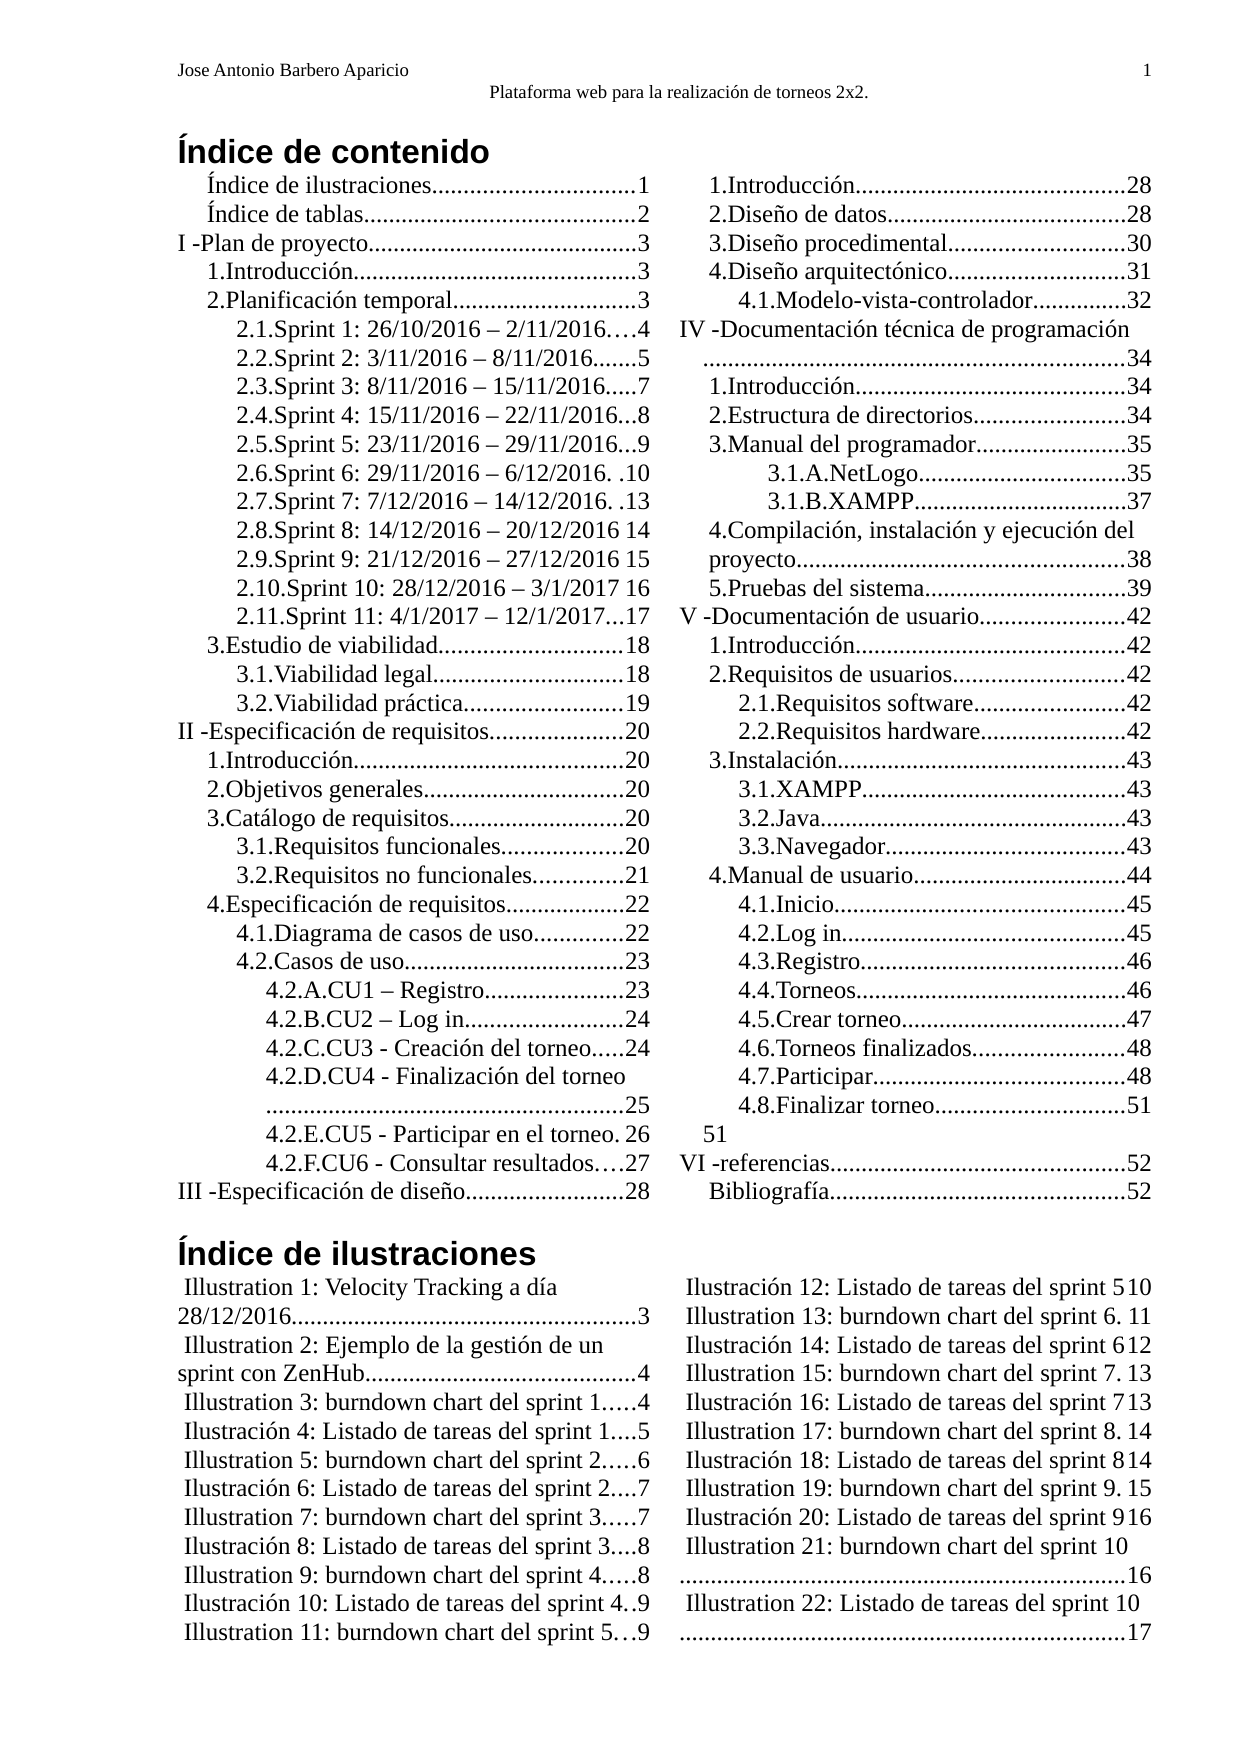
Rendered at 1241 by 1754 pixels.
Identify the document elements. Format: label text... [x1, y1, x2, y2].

text 5.Pruebas del sistema 39 [708, 573, 1152, 601]
subtitle Índice de ilustraciones [177, 1234, 1152, 1272]
text 3.Diseño procedimental 30 [708, 228, 1152, 256]
text 4.1.Diagrama de casos de uso 22 [236, 918, 650, 946]
text 4.4.Torneos 46 [738, 975, 1152, 1004]
text 2.11.Sprint 11: 4/1/2017 – 12/1/2017 17 [236, 601, 650, 630]
text Bibliografía 52 [708, 1176, 1152, 1205]
text 3.2.Requisitos no funcionales 21 [236, 860, 650, 889]
text 1.Introducción 42 [708, 630, 1152, 659]
text 4.2.D.CU4 - Finalización del torneo 25 [266, 1061, 650, 1119]
text 4.2.Casos de uso 23 [236, 946, 650, 975]
text 2.Objetivos generales 20 [207, 774, 650, 803]
text 2.6.Sprint 6: 29/11/2016 – 6/12/2016 10 [236, 458, 650, 486]
text Illustration 2: Ejemplo de la gestión de un sprint con ZenHub 4 [177, 1330, 650, 1387]
text Illustration 21: burndown chart del sprint 10 16 [679, 1531, 1152, 1588]
text 1.Introducción 28 [708, 170, 1152, 199]
text VI -referencias 52 [679, 1148, 1152, 1176]
text 4.1.Modelo-vista-controlador 32 [738, 285, 1152, 314]
text Ilustración 10: Listado de tareas del sprint 4 9 [177, 1588, 650, 1617]
text Illustration 15: burndown chart del sprint 7 13 [679, 1358, 1152, 1387]
text 3.2.Java 43 [738, 803, 1152, 831]
text 2.10.Sprint 10: 28/12/2016 – 3/1/2017 16 [236, 573, 650, 601]
text III -Especificación de diseño 28 [177, 1176, 650, 1205]
text 1.Introducción 34 [708, 371, 1152, 400]
text 4.2.C.CU3 - Creación del torneo 24 [266, 1033, 650, 1061]
text 2.2.Requisitos hardware 42 [738, 716, 1152, 745]
text 3.1.A.NetLogo 35 [767, 458, 1152, 486]
text 4.Especificación de requisitos 22 [207, 889, 650, 918]
text Illustration 13: burndown chart del sprint 6 11 [679, 1301, 1152, 1330]
text Ilustración 4: Listado de tareas del sprint 1 5 [177, 1416, 650, 1445]
text Illustration 7: burndown chart del sprint 3 7 [177, 1502, 650, 1531]
text IV -Documentación técnica de programación 34 [679, 314, 1152, 371]
text 2.8.Sprint 8: 14/12/2016 – 20/12/2016 14 [236, 515, 650, 544]
text 3.Catálogo de requisitos 20 [207, 803, 650, 831]
text Ilustración 12: Listado de tareas del sprint 5 10 [679, 1272, 1152, 1301]
text 1.Introducción 20 [207, 745, 650, 774]
text Índice de tablas 2 [207, 199, 650, 228]
text II -Especificación de requisitos 20 [177, 716, 650, 745]
text 4.8.Finalizar torneo 51 [738, 1090, 1152, 1119]
text 4.Manual de usuario 44 [708, 860, 1152, 889]
text Ilustración 20: Listado de tareas del sprint 9 16 [679, 1502, 1152, 1531]
text 4.2.B.CU2 – Log in 24 [266, 1004, 650, 1033]
text 2.7.Sprint 7: 7/12/2016 – 14/12/2016 13 [236, 486, 650, 515]
text 1.Introducción 3 [207, 256, 650, 285]
text I -Plan de proyecto 3 [177, 228, 650, 256]
text 4.5.Crear torneo 47 [738, 1004, 1152, 1033]
text 2.Planificación temporal 3 [207, 285, 650, 314]
text V -Documentación de usuario 42 [679, 601, 1152, 630]
text Illustration 5: burndown chart del sprint 2 6 [177, 1445, 650, 1473]
text Illustration 19: burndown chart del sprint 9 15 [679, 1473, 1152, 1502]
text Illustration 17: burndown chart del sprint 8 14 [679, 1416, 1152, 1445]
text 3.Instalación 43 [708, 745, 1152, 774]
text Ilustración 14: Listado de tareas del sprint 6 12 [679, 1330, 1152, 1358]
text 3.1.Requisitos funcionales 20 [236, 831, 650, 860]
text 2.9.Sprint 9: 21/12/2016 – 27/12/2016 15 [236, 544, 650, 573]
text 3.2.Viabilidad práctica 19 [236, 688, 650, 716]
text 4.2.A.CU1 – Registro 23 [266, 975, 650, 1004]
text 4.7.Participar 48 [738, 1061, 1152, 1090]
text 3.3.Navegador 43 [738, 831, 1152, 860]
text Illustration 1: Velocity Tracking a día 28/12/2016 3 [177, 1272, 650, 1330]
text 3.Manual del programador 35 [708, 429, 1152, 458]
text 2.2.Sprint 2: 3/11/2016 – 8/11/2016 5 [236, 343, 650, 371]
text 2.4.Sprint 4: 15/11/2016 – 22/11/2016 8 [236, 400, 650, 429]
text 2.Requisitos de usuarios 42 [708, 659, 1152, 688]
text 2.Diseño de datos 28 [708, 199, 1152, 228]
text Ilustración 18: Listado de tareas del sprint 8 14 [679, 1445, 1152, 1473]
text Illustration 22: Listado de tareas del sprint 10 17 [679, 1588, 1152, 1646]
text 3.1.XAMPP 43 [738, 774, 1152, 803]
text Illustration 9: burndown chart del sprint 4 8 [177, 1560, 650, 1588]
text 4.6.Torneos finalizados 48 [738, 1033, 1152, 1061]
text 2.1.Sprint 1: 26/10/2016 – 2/11/2016 4 [236, 314, 650, 343]
text Illustration 3: burndown chart del sprint 1 4 [177, 1387, 650, 1416]
text 2.3.Sprint 3: 8/11/2016 – 15/11/2016 7 [236, 371, 650, 400]
text Índice de ilustraciones 1 [207, 170, 650, 199]
text 3.Estudio de viabilidad 18 [207, 630, 650, 659]
text 51 [679, 1119, 1152, 1148]
text 4.2.F.CU6 - Consultar resultados 27 [266, 1148, 650, 1176]
text 3.1.B.XAMPP 37 [767, 486, 1152, 515]
text 2.5.Sprint 5: 23/11/2016 – 29/11/2016 9 [236, 429, 650, 458]
text 4.2.E.CU5 - Participar en el torneo 26 [266, 1119, 650, 1148]
text 4.2.Log in 45 [738, 918, 1152, 946]
text Ilustración 6: Listado de tareas del sprint 2 7 [177, 1473, 650, 1502]
text 4.1.Inicio 45 [738, 889, 1152, 918]
text 3.1.Viabilidad legal 18 [236, 659, 650, 688]
text 4.3.Registro 46 [738, 946, 1152, 975]
text 2.1.Requisitos software 42 [738, 688, 1152, 716]
subtitle Índice de contenido [177, 132, 1152, 170]
text 4.Compilación, instalación y ejecución del proyecto 38 [708, 515, 1152, 573]
text Ilustración 16: Listado de tareas del sprint 7 13 [679, 1387, 1152, 1416]
text Illustration 11: burndown chart del sprint 5 9 [177, 1617, 650, 1646]
text 4.Diseño arquitectónico 31 [708, 256, 1152, 285]
text 2.Estructura de directorios 34 [708, 400, 1152, 429]
text Ilustración 8: Listado de tareas del sprint 3 8 [177, 1531, 650, 1560]
